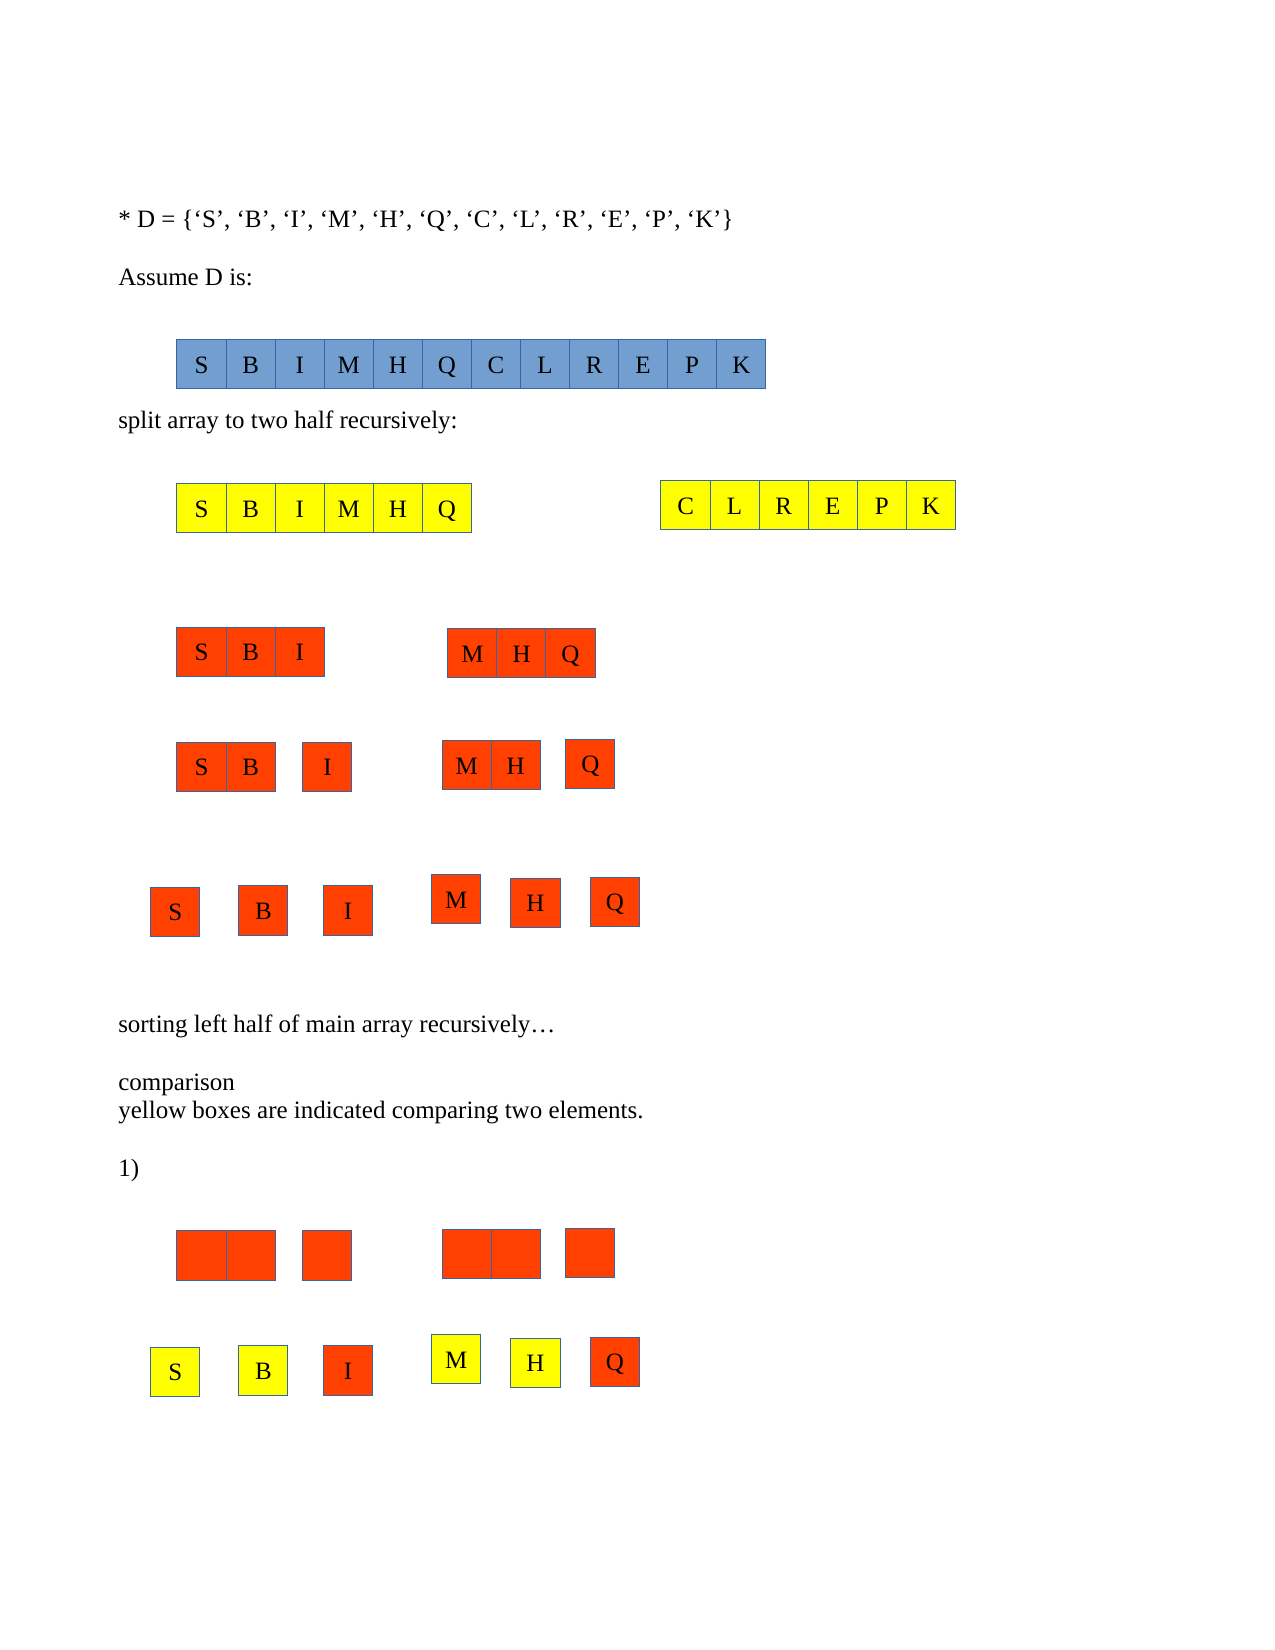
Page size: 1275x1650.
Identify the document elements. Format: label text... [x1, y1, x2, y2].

text split array to two half recursively: [118, 406, 1157, 434]
text Assume D is: [118, 262, 1157, 291]
text * D = {‘S’, ‘B’, ‘I’, ‘M’, ‘H’, ‘Q’, ‘C’, ‘L’, ‘R’, ‘E’, ‘P’, ‘K’} [118, 204, 1157, 233]
text sorting left half of main array recursively… [118, 1009, 1157, 1038]
text 1) [118, 1153, 1157, 1182]
text yellow boxes are indicated comparing two elements. [118, 1096, 1157, 1124]
text comparison [118, 1067, 1157, 1096]
